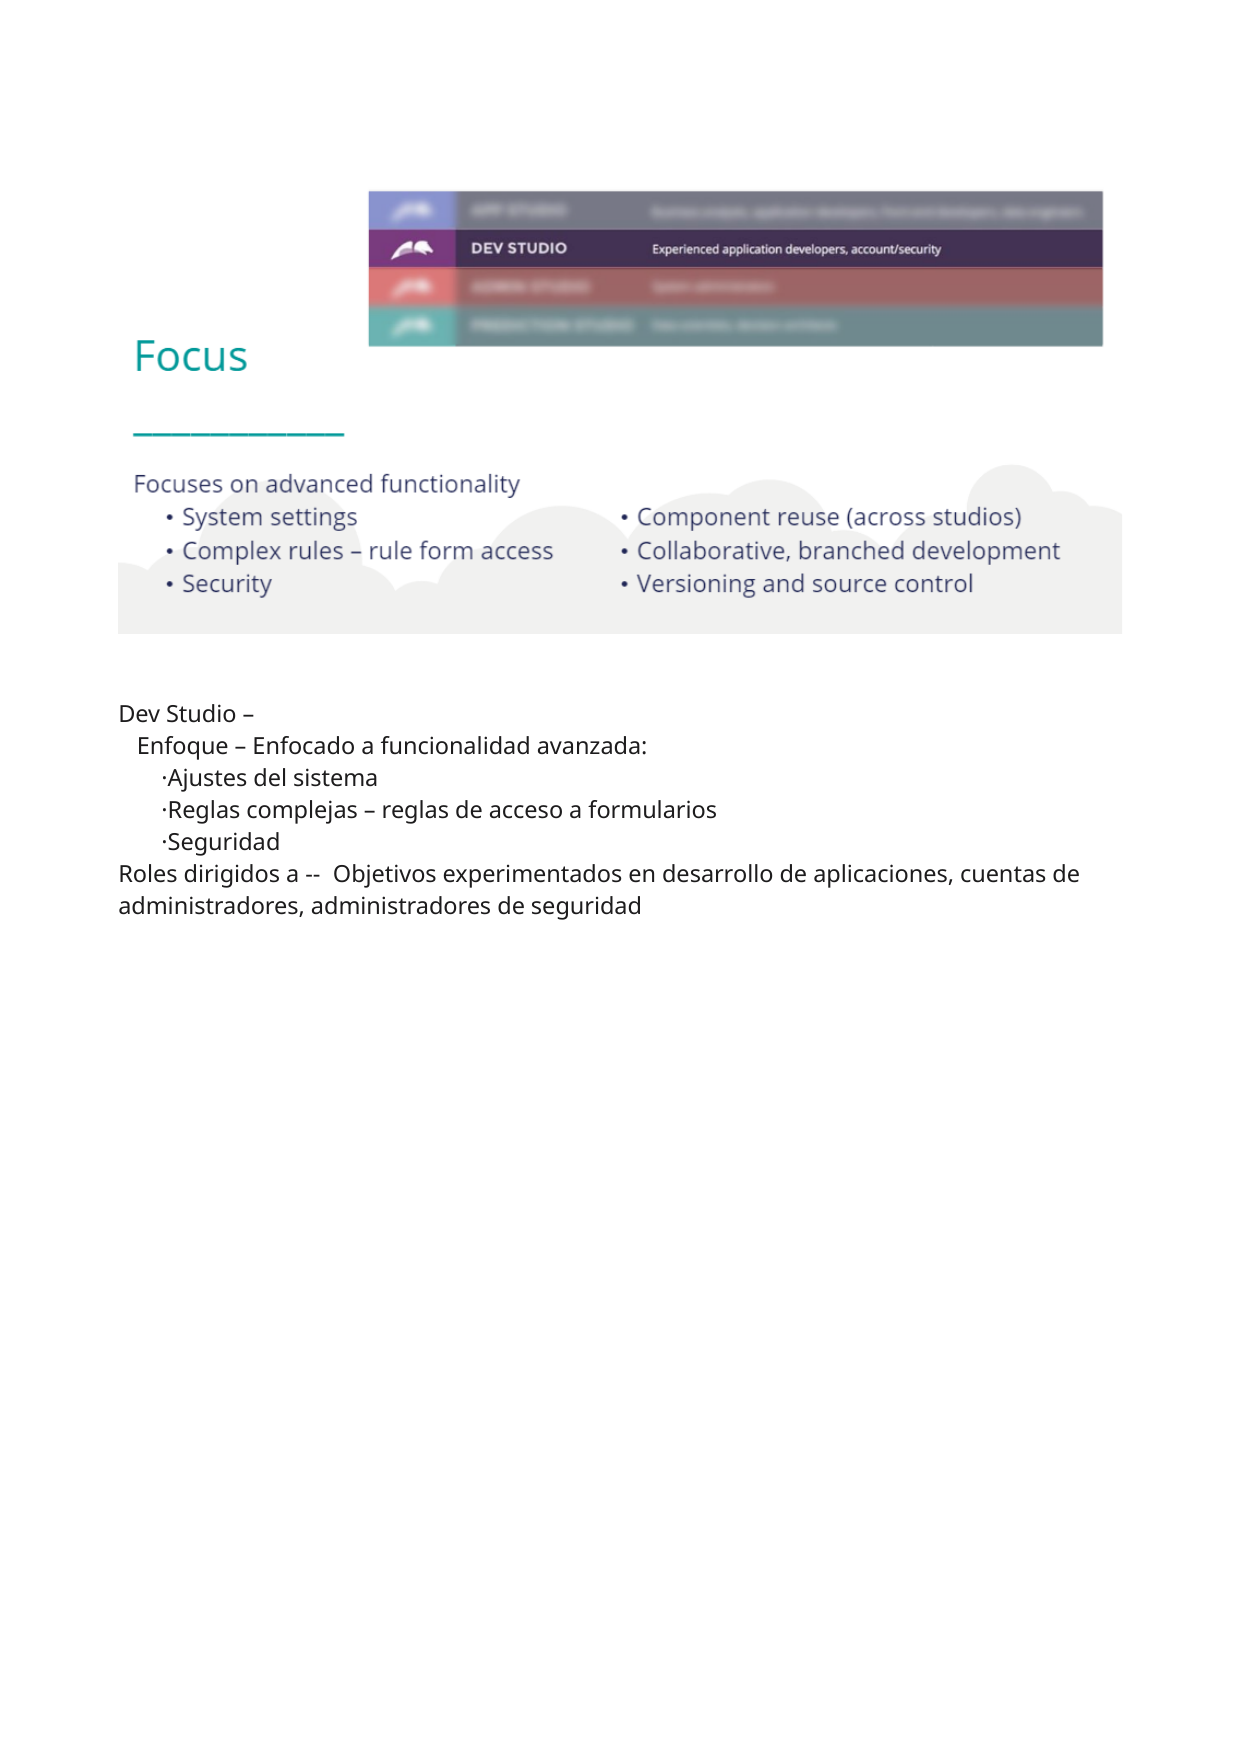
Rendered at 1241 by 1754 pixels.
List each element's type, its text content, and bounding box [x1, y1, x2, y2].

text Dev Studio – Enfoque – Enfocado a funcionalidad avanzada: ·Ajustes del sistema ·Reglas complejas – reglas de acceso a formularios ·Seguridad Roles dirigidos a -- Objetivos experimentados en desarrollo de aplicaciones, cuentas de administradores, administradores de seguridad [118, 698, 1122, 922]
